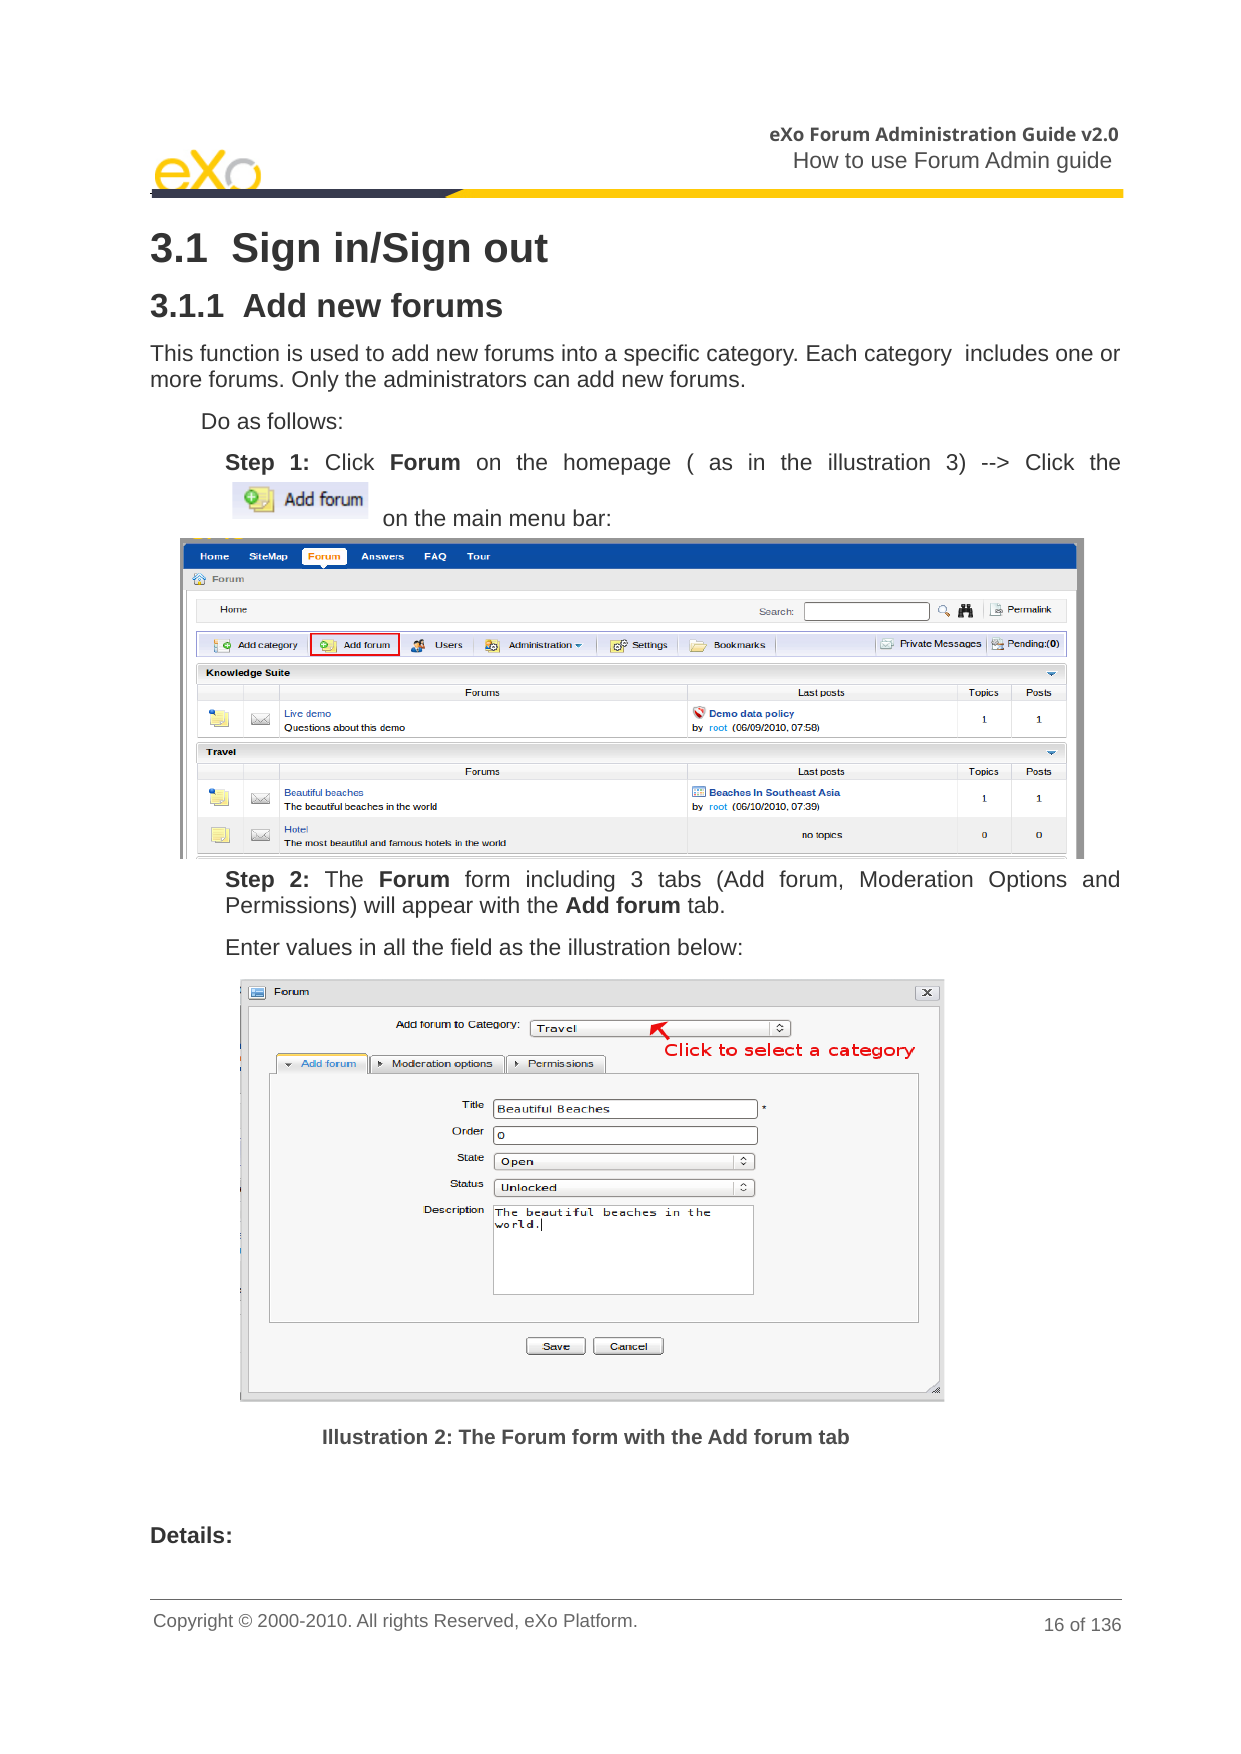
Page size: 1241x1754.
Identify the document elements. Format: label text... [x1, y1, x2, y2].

text Do as follows: [150, 408, 1122, 434]
list Enter values in all the field as the illustration below: [187, 934, 1122, 960]
subtitle Add new forums [150, 286, 1122, 325]
list Step 2: The Forum form including 3 tabs (Add forum, Moderation Options and Permissions) will appear with the Add forum tab. [187, 546, 1122, 919]
subtitle Sign in/Sign out [150, 223, 1122, 271]
picture [151, 149, 1124, 198]
picture [232, 482, 369, 519]
picture [180, 538, 1085, 859]
list Step 1: Click Forum on the homepage ( as in the illustration 3) --> Click the on the main menu bar: [187, 449, 1122, 531]
text Details: [150, 1522, 1122, 1548]
text This function is used to add new forums into a specific category. Each category includes one or more forums. Only the administrators can add new forums. [150, 340, 1122, 393]
text Illustration 2: The Forum form with the Add forum tab [219, 1042, 953, 1449]
picture [240, 979, 945, 1402]
